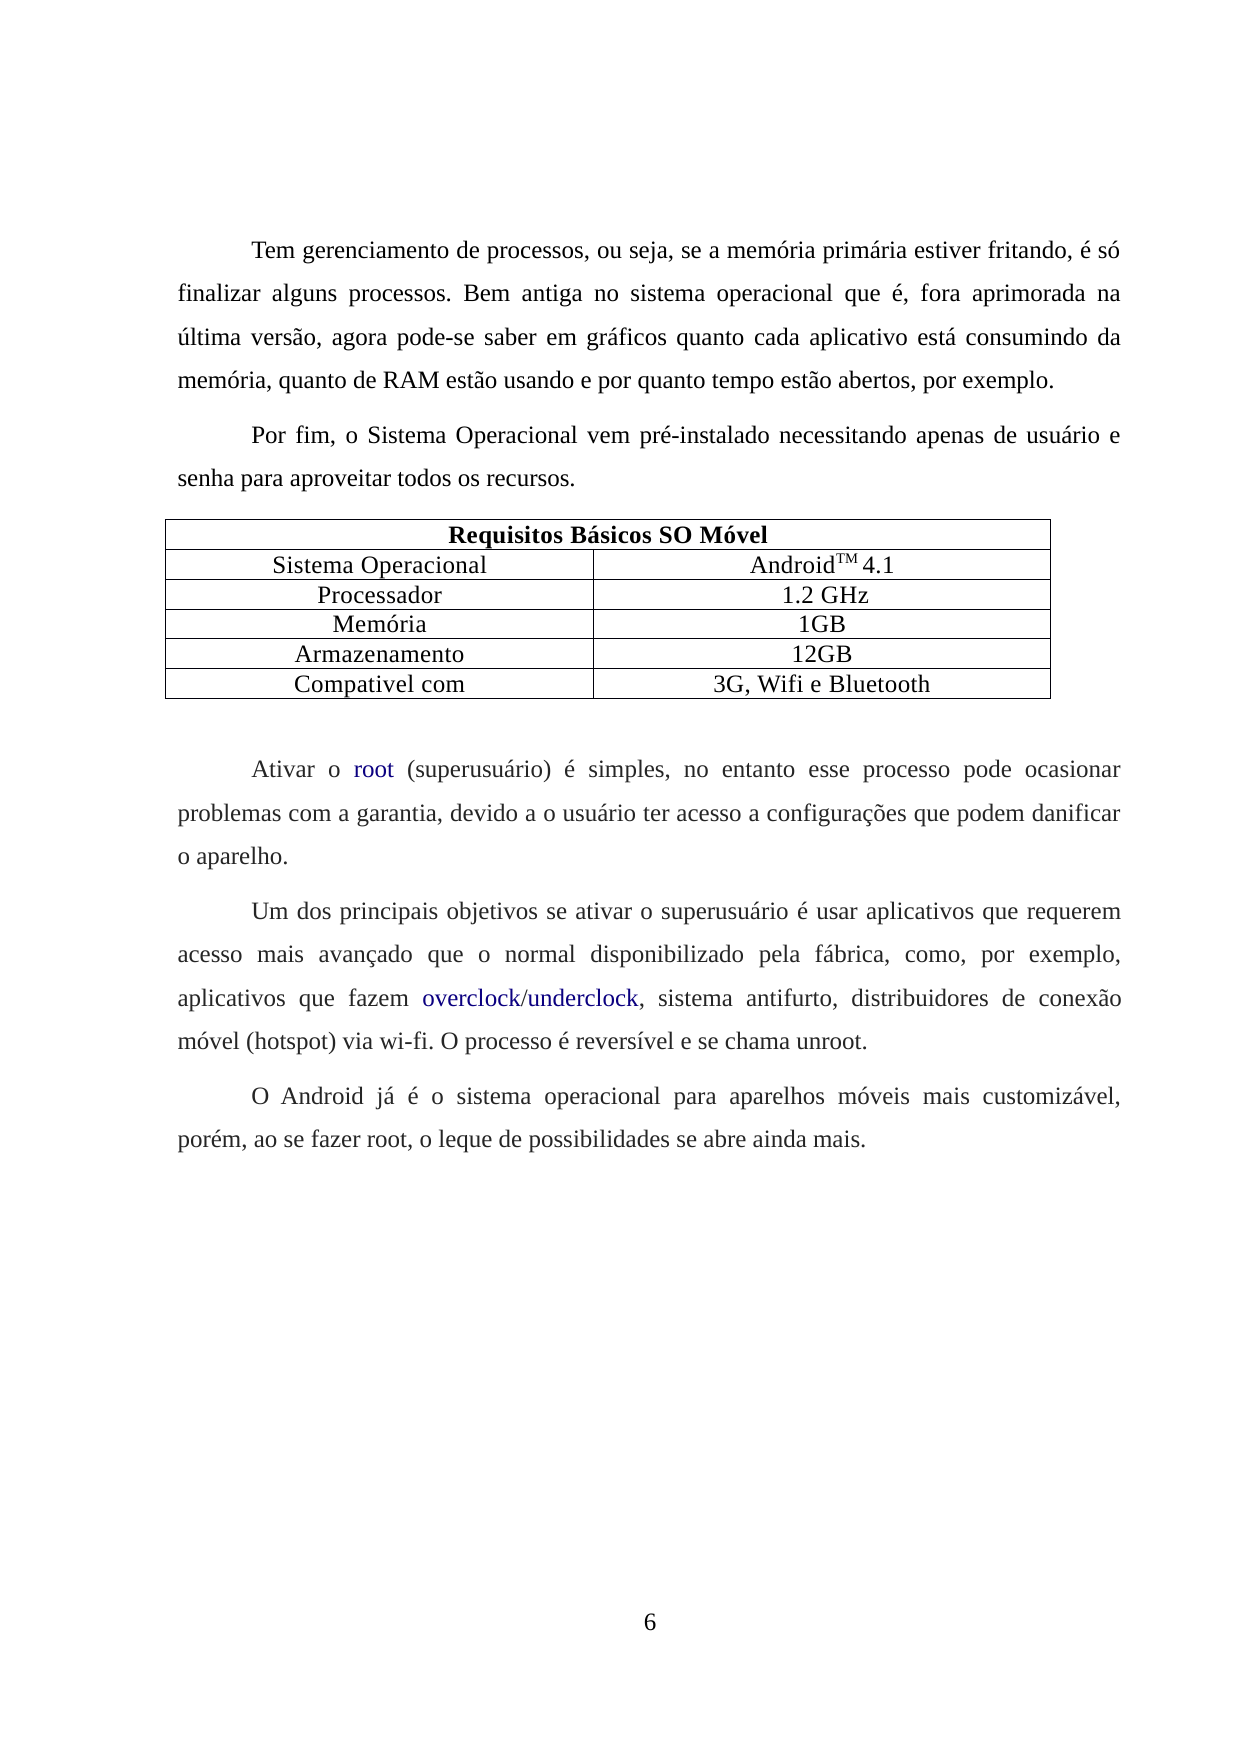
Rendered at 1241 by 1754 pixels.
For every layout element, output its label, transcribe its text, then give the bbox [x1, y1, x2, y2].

text Um dos principais objetivos se ativar o superusuário é usar aplicativos que requerem acesso mais avançado que o normal disponibilizado pela fábrica, como, por exemplo, aplicativos que fazem overclock/underclock, sistema antifurto, distribuidores de conexão móvel (hotspot) via wi-fi. O processo é reversível e se chama unroot. [177, 896, 1122, 1054]
text Por fim, o Sistema Operacional vem pré-instalado necessitando apenas de usuário e senha para aproveitar todos os recursos. [177, 420, 1122, 492]
table_cell 3G, Wifi e Bluetooth [594, 669, 1050, 698]
text Ativar o root (superusuário) é simples, no entanto esse processo pode ocasionar problemas com a garantia, devido a o usuário ter acesso a configurações que podem danificar o aparelho. [177, 754, 1122, 869]
text Tem gerenciamento de processos, ou seja, se a memória primária estiver fritando, é só finalizar alguns processos. Bem antiga no sistema operacional que é, fora aprimorada na última versão, agora pode-se saber em gráficos quanto cada aplicativo está consumindo da memória, quanto de RAM estão usando e por quanto tempo estão abertos, por exemplo. [177, 235, 1122, 393]
table_cell 1.2 GHz [594, 580, 1050, 608]
table_cell Sistema Operacional [166, 550, 593, 579]
table_header Requisitos Básicos SO Móvel [166, 520, 1050, 549]
table_cell 12GB [594, 639, 1050, 668]
table_cell 1GB [594, 610, 1050, 638]
table_cell Compativel com [166, 669, 593, 698]
table_cell Armazenamento [166, 639, 593, 668]
table_cell Memória [166, 610, 593, 638]
table_cell AndroidTM 4.1 [594, 550, 1050, 579]
table_cell Processador [166, 580, 593, 608]
text O Android já é o sistema operacional para aparelhos móveis mais customizável, porém, ao se fazer root, o leque de possibilidades se abre ainda mais. [177, 1081, 1122, 1153]
